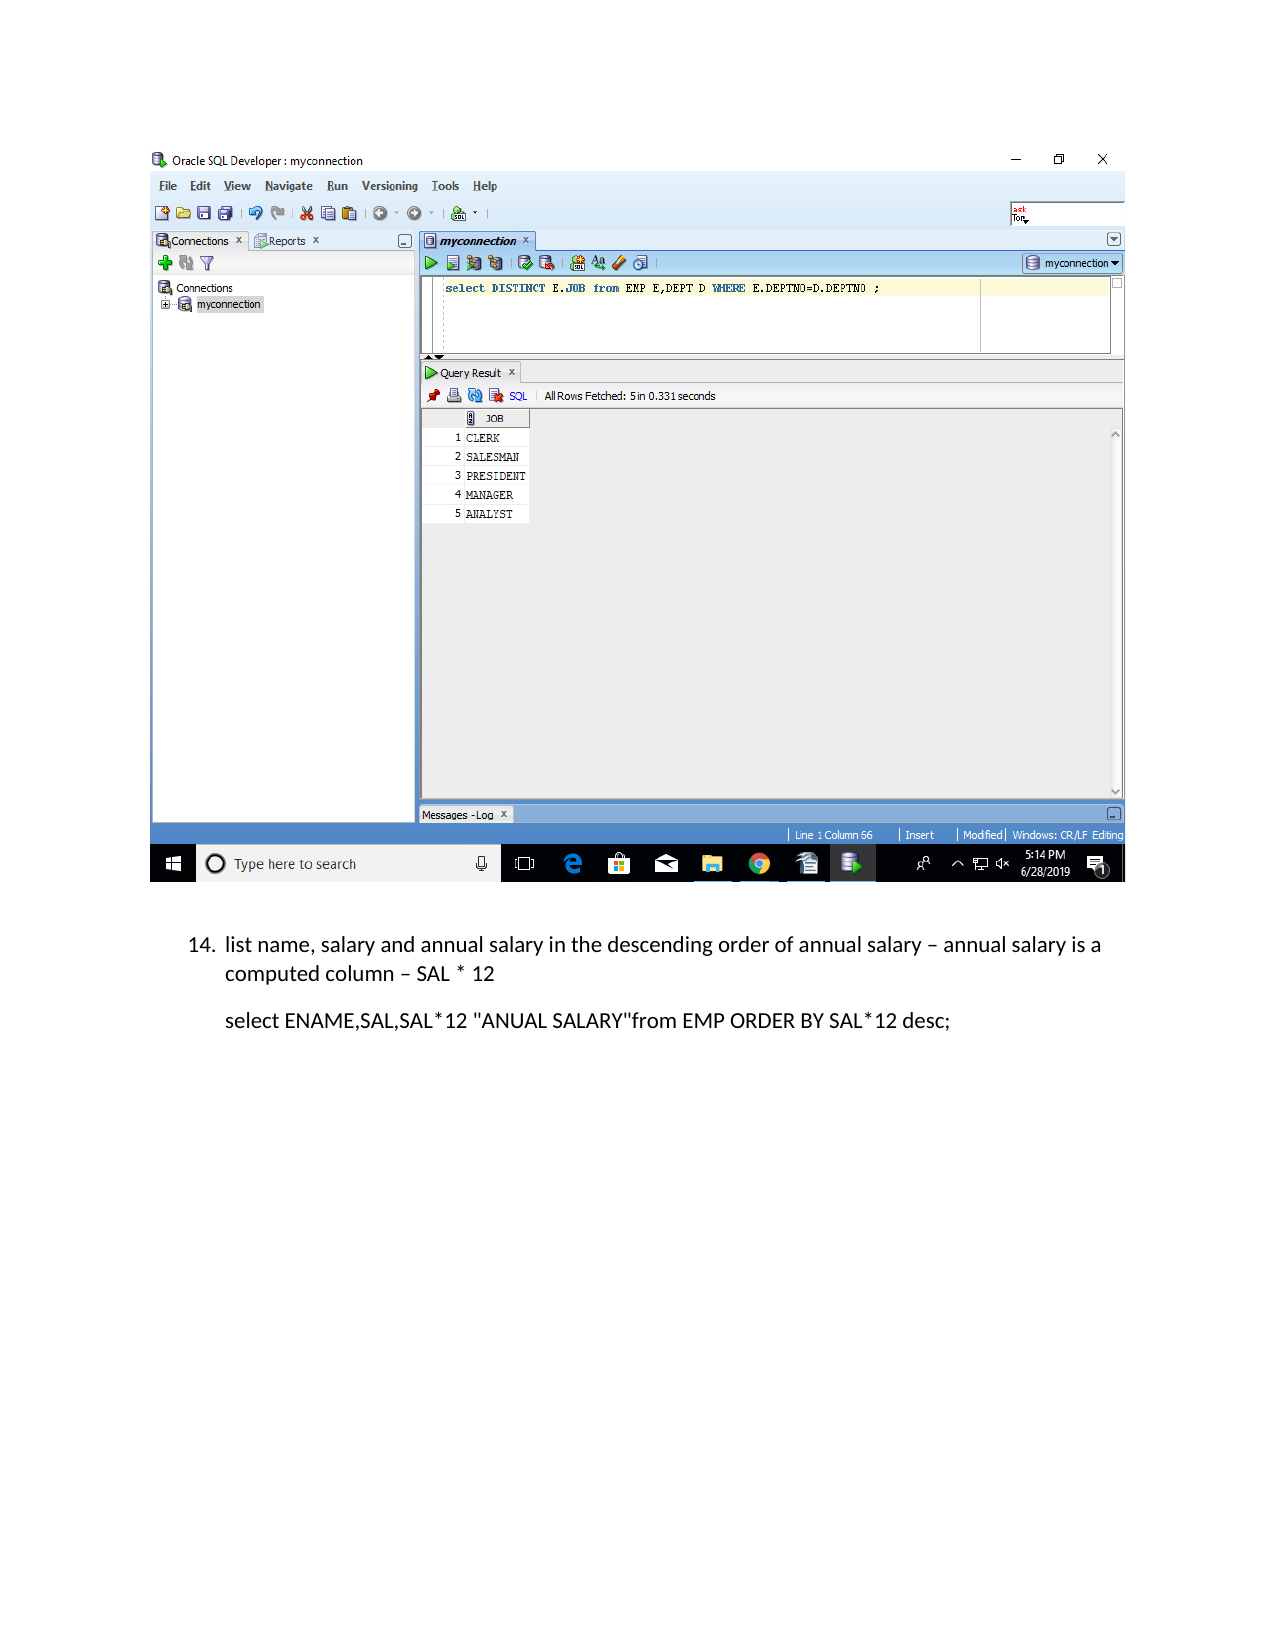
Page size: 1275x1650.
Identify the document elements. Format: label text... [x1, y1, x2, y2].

picture [150, 150, 1125, 882]
list select ENAME,SAL,SAL*12 "ANUAL SALARY"from EMP ORDER BY SAL*12 desc; [187, 1006, 1125, 1034]
list list name, salary and annual salary in the descending order of annual salary – annual salary is a computed column – SAL * 12 [187, 930, 1125, 988]
